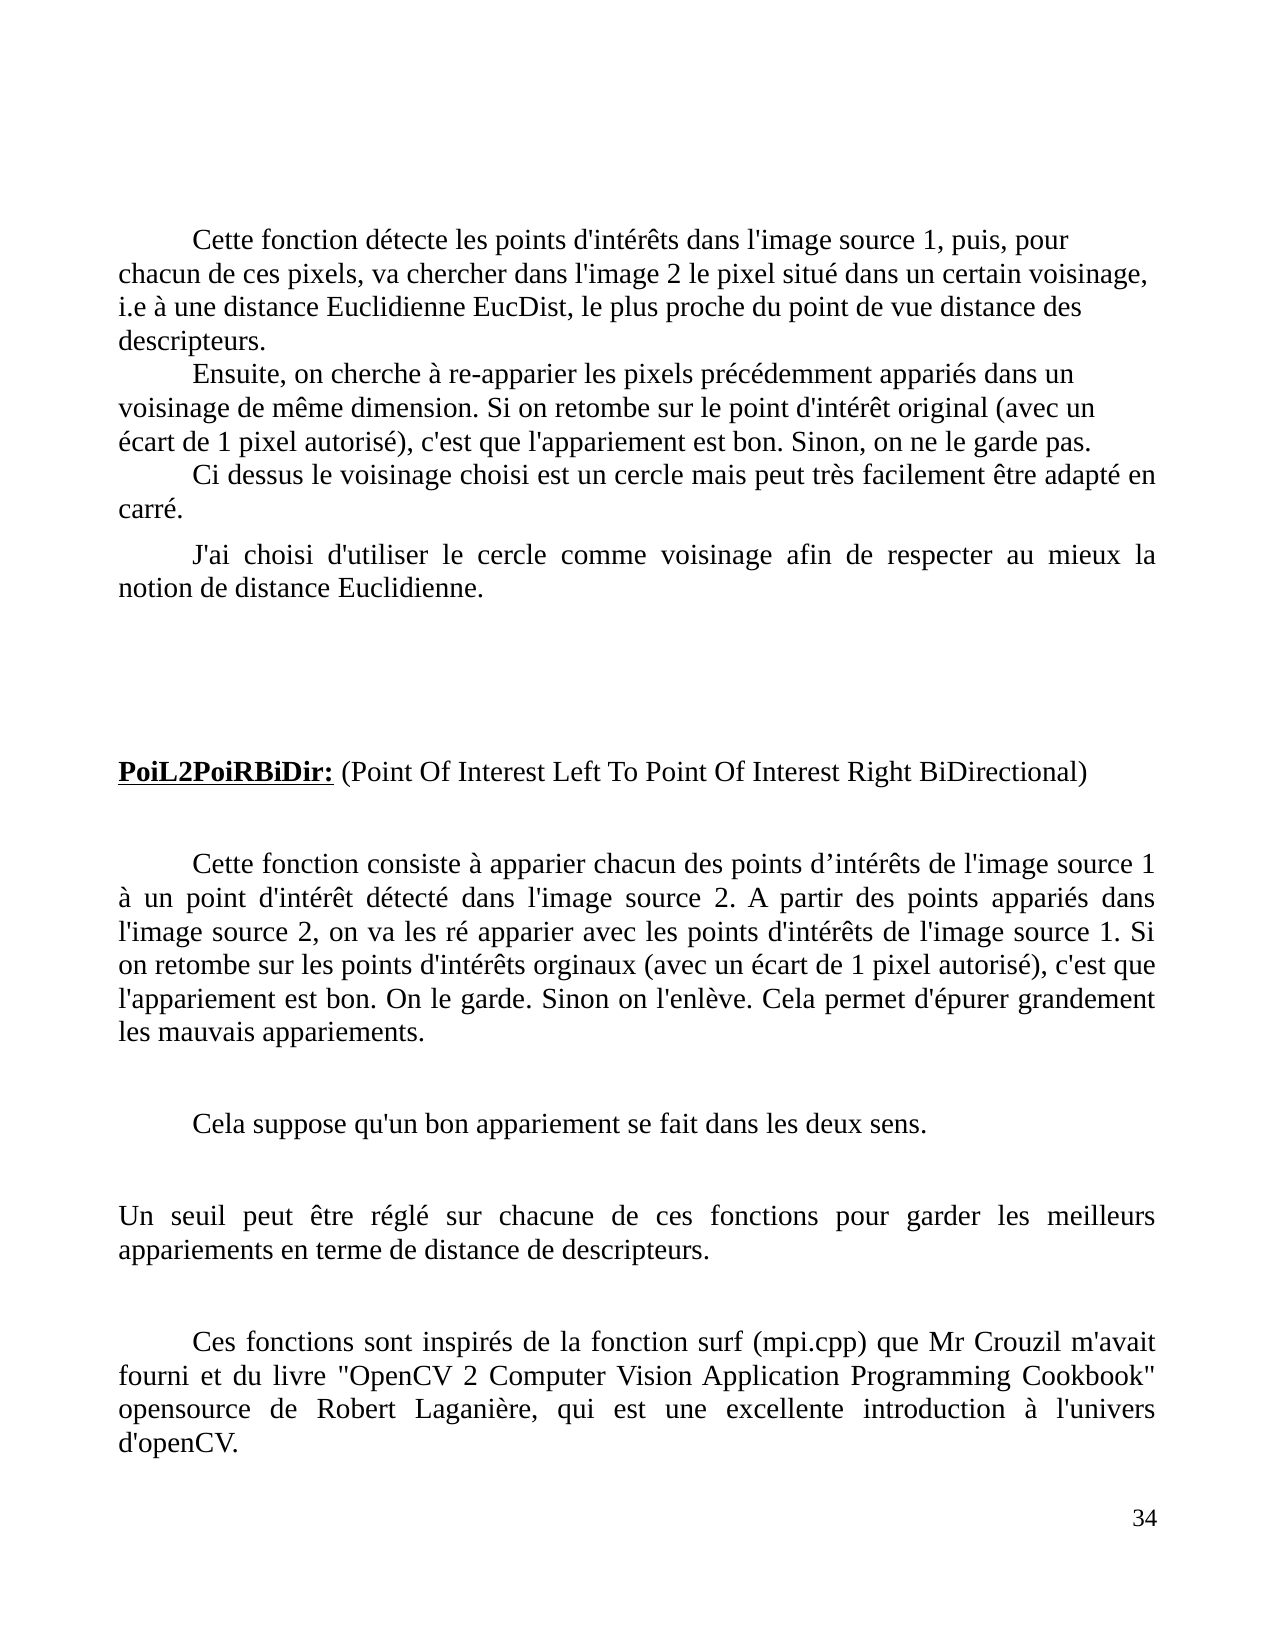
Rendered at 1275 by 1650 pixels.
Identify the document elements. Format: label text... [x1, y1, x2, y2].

text Ci dessus le voisinage choisi est un cercle mais peut très facilement être adapté en carré. [118, 457, 1157, 524]
text Ensuite, on cherche à re-apparier les pixels précédemment appariés dans un voisinage de même dimension. Si on retombe sur le point d'intérêt original (avec un écart de 1 pixel autorisé), c'est que l'appariement est bon. Sinon, on ne le garde pas. [118, 357, 1157, 457]
text Cette fonction détecte les points d'intérêts dans l'image source 1, puis, pour chacun de ces pixels, va chercher dans l'image 2 le pixel situé dans un certain voisinage, i.e à une distance Euclidienne EucDist, le plus proche du point de vue distance des descripteurs. [118, 222, 1157, 357]
text Cela suppose qu'un bon appariement se fait dans les deux sens. [118, 1106, 1157, 1140]
text PoiL2PoiRBiDir: (Point Of Interest Left To Point Of Interest Right BiDirectional) [118, 754, 1157, 788]
text Un seuil peut être réglé sur chacune de ces fonctions pour garder les meilleurs appariements en terme de distance de descripteurs. [118, 1198, 1157, 1266]
text Ces fonctions sont inspirés de la fonction surf (mpi.cpp) que Mr Crouzil m'avait fourni et du livre "OpenCV 2 Computer Vision Application Programming Cookbook" opensource de Robert Laganière, qui est une excellente introduction à l'univers d'openCV. [118, 1324, 1157, 1458]
text Cette fonction consiste à apparier chacun des points d’intérêts de l'image source 1 à un point d'intérêt détecté dans l'image source 2. A partir des points appariés dans l'image source 2, on va les ré apparier avec les points d'intérêts de l'image source 1. Si on retombe sur les points d'intérêts orginaux (avec un écart de 1 pixel autorisé), c'est que l'appariement est bon. On le garde. Sinon on l'enlève. Cela permet d'épurer grandement les mauvais appariements. [118, 847, 1157, 1048]
text J'ai choisi d'utiliser le cercle comme voisinage afin de respecter au mieux la notion de distance Euclidienne. [118, 537, 1157, 604]
